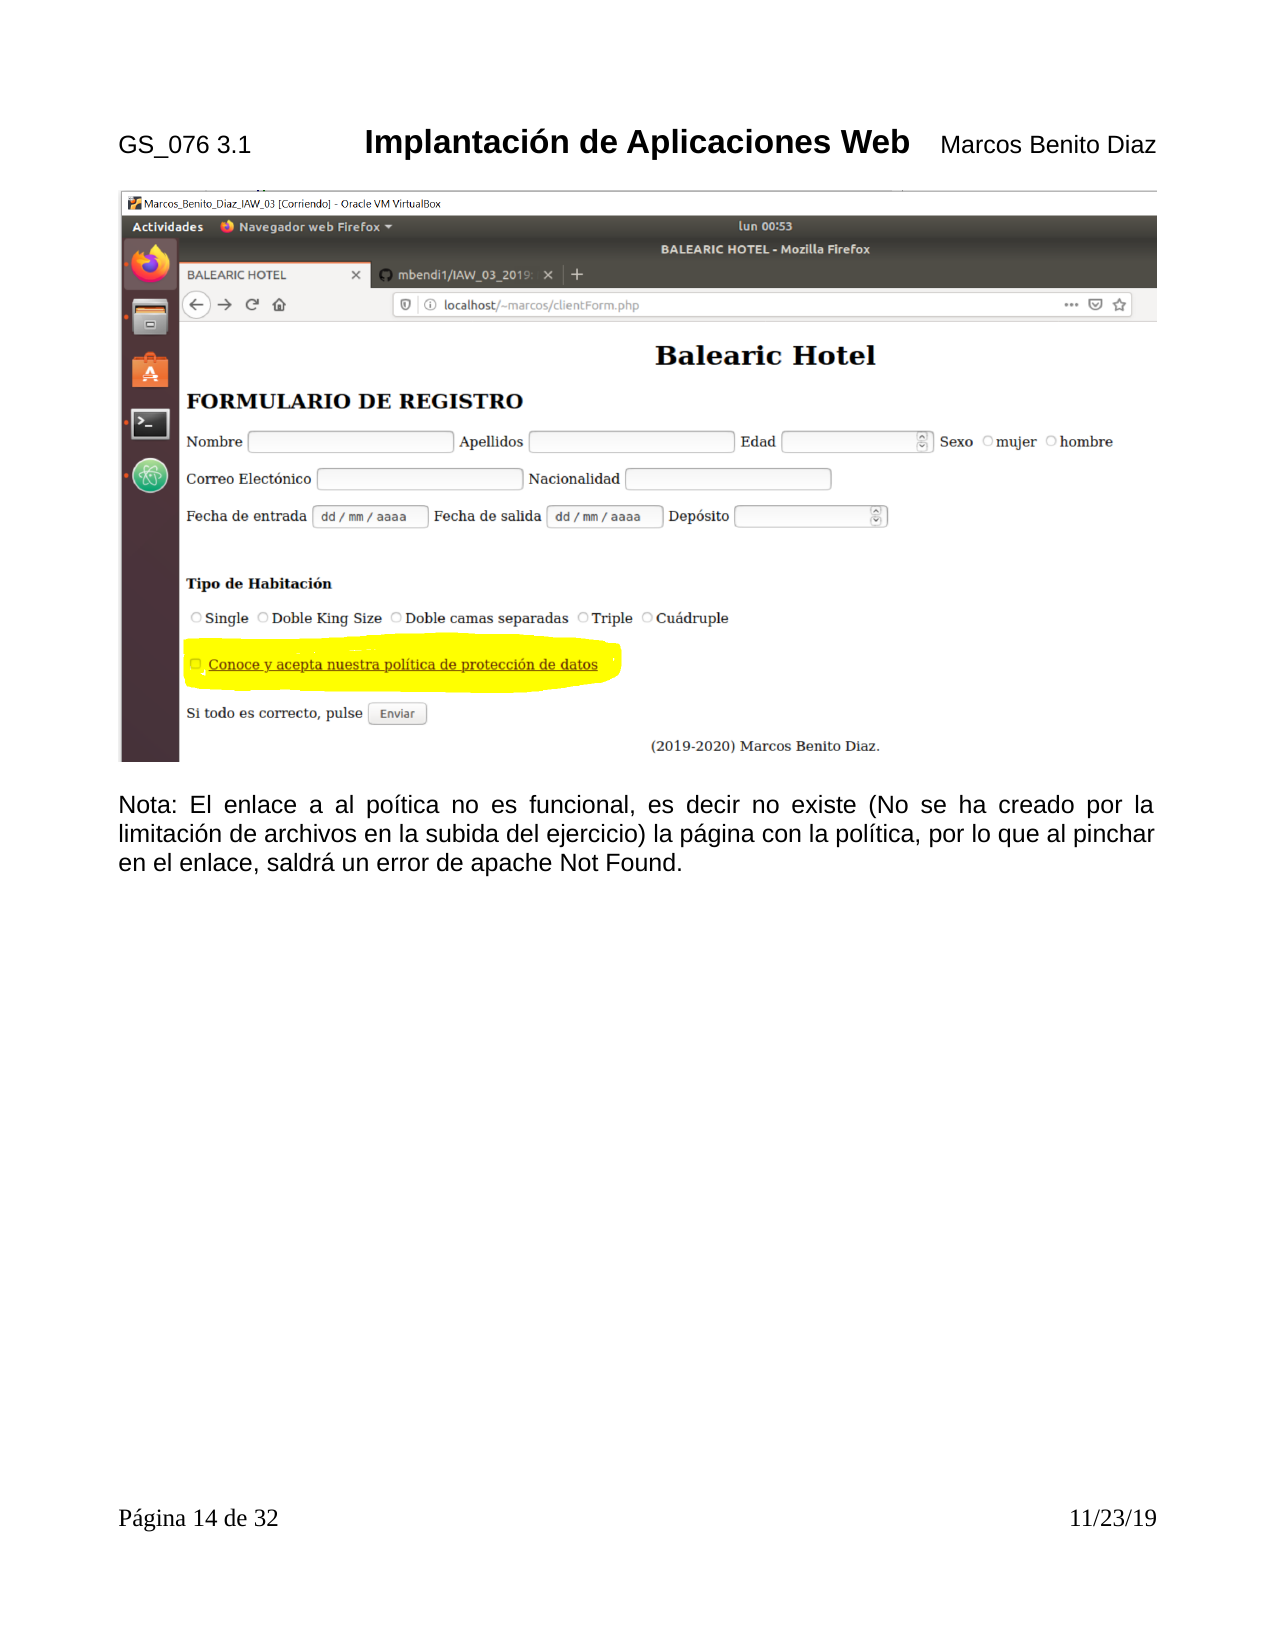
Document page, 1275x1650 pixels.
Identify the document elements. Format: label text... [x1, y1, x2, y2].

text Nota: El enlace a al poítica no es funcional, es decir no existe (No se ha creado por la limitación de archivos en la subida del ejercicio) la página con la política, por lo que al pinchar en el enlace, saldrá un error de apache Not Found. [118, 790, 1157, 876]
picture [118, 190, 1157, 762]
